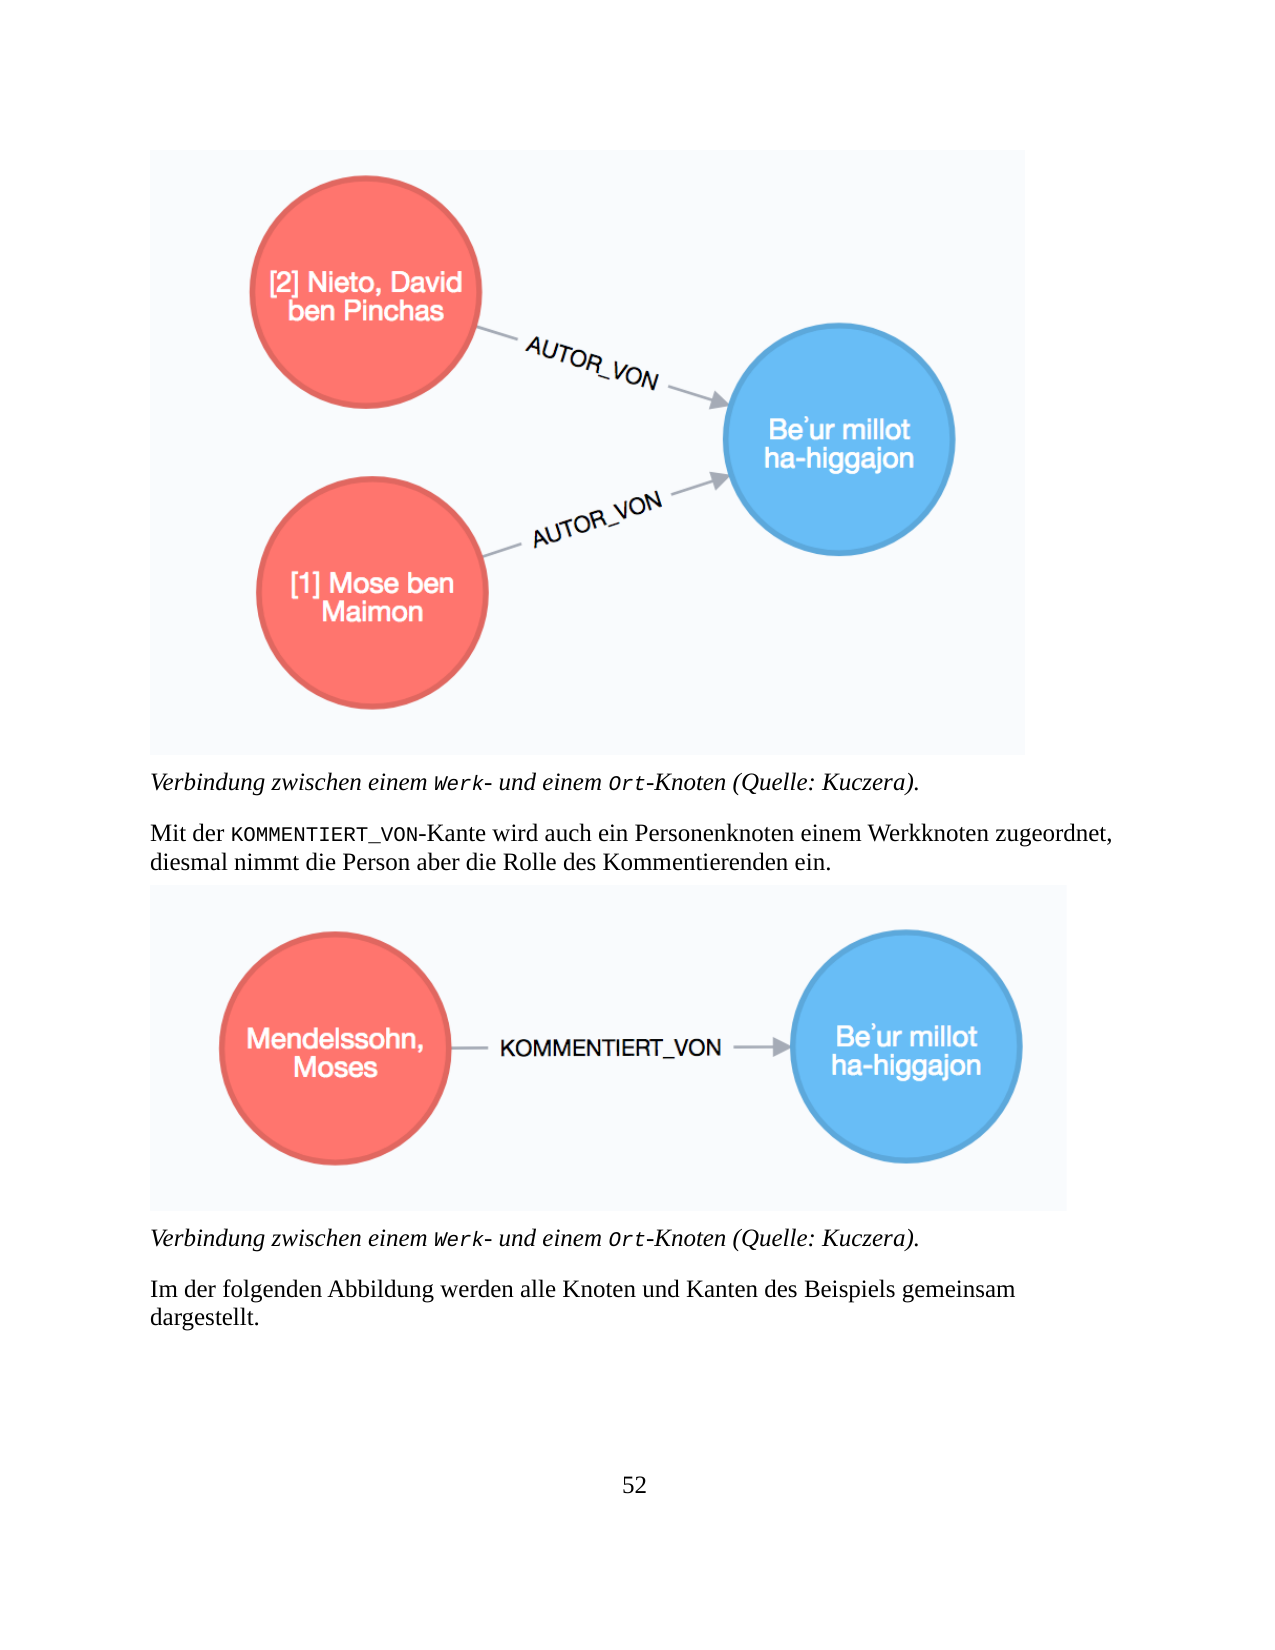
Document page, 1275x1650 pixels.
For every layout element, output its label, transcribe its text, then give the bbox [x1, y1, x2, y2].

text Mit der KOMMENTIERT_VON-Kante wird auch ein Personenknoten einem Werkknoten zugeordnet, diesmal nimmt die Person aber die Rolle des Kommentierenden ein. [150, 818, 1125, 876]
text Im der folgenden Abbildung werden alle Knoten und Kanten des Beispiels gemeinsam dargestellt. [150, 1274, 1125, 1331]
picture [150, 885, 1067, 1211]
picture [150, 150, 1025, 755]
text Verbindung zwischen einem Werk- und einem Ort-Knoten (Quelle: Kuczera). [150, 767, 1125, 796]
text Verbindung zwischen einem Werk- und einem Ort-Knoten (Quelle: Kuczera). [150, 1223, 1125, 1252]
